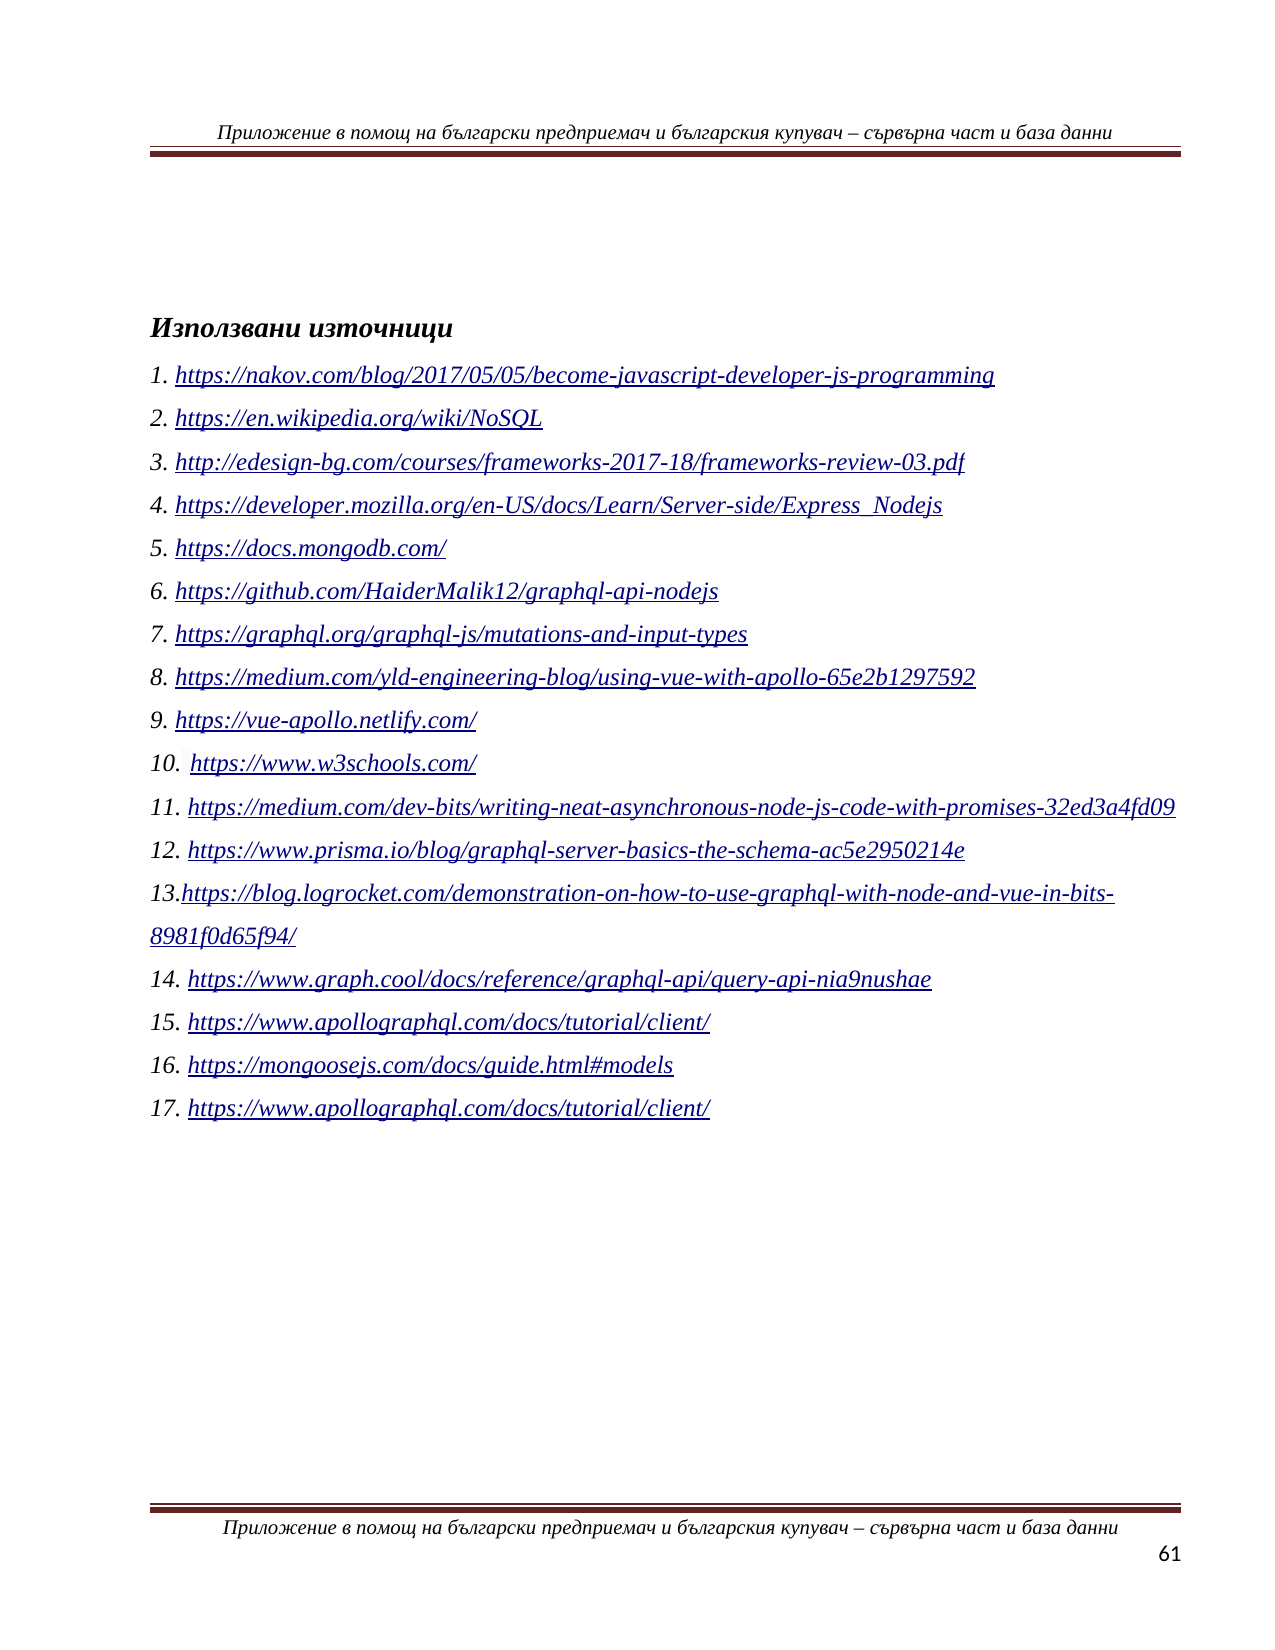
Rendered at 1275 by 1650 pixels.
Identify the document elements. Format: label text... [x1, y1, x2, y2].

list 2. https://en.wikipedia.org/wiki/NoSQL [150, 403, 1181, 432]
text 14. https://www.graph.cool/docs/reference/graphql-api/query-api-nia9nushae [150, 964, 1181, 993]
text 8. https://medium.com/yld-engineering-blog/using-vue-with-apollo-65e2b1297592 [150, 662, 1181, 691]
text 17. https://www.apollographql.com/docs/tutorial/client/ [150, 1093, 1181, 1122]
list 3. http://edesign-bg.com/courses/frameworks-2017-18/frameworks-review-03.pdf [150, 447, 1181, 475]
list 4. https://developer.mozilla.org/en-US/docs/Learn/Server-side/Express_Nodejs [150, 490, 1181, 518]
text 1. https://nakov.com/blog/2017/05/05/become-javascript-developer-js-programming [150, 360, 1181, 389]
list 11. https://medium.com/dev-bits/writing-neat-asynchronous-node-js-code-with-promises-32ed3a4fd09 [150, 792, 1181, 820]
text 15. https://www.apollographql.com/docs/tutorial/client/ [150, 1007, 1181, 1036]
text 9. https://vue-apollo.netlify.com/ [150, 705, 1181, 734]
list 6. https://github.com/HaiderMalik12/graphql-api-nodejs [150, 576, 1181, 605]
text Използвани източници [150, 310, 1181, 344]
list 7. https://graphql.org/graphql-js/mutations-and-input-types [150, 619, 1181, 648]
text 12. https://www.prisma.io/blog/graphql-server-basics-the-schema-ac5e2950214e [150, 835, 1181, 863]
text 16. https://mongoosejs.com/docs/guide.html#models [150, 1050, 1181, 1079]
text 13.https://blog.logrocket.com/demonstration-on-how-to-use-graphql-with-node-and-vue-in-bits-8981f0d65f94/ [150, 878, 1181, 950]
text 10. https://www.w3schools.com/ [150, 748, 1181, 777]
list 5. https://docs.mongodb.com/ [150, 533, 1181, 562]
